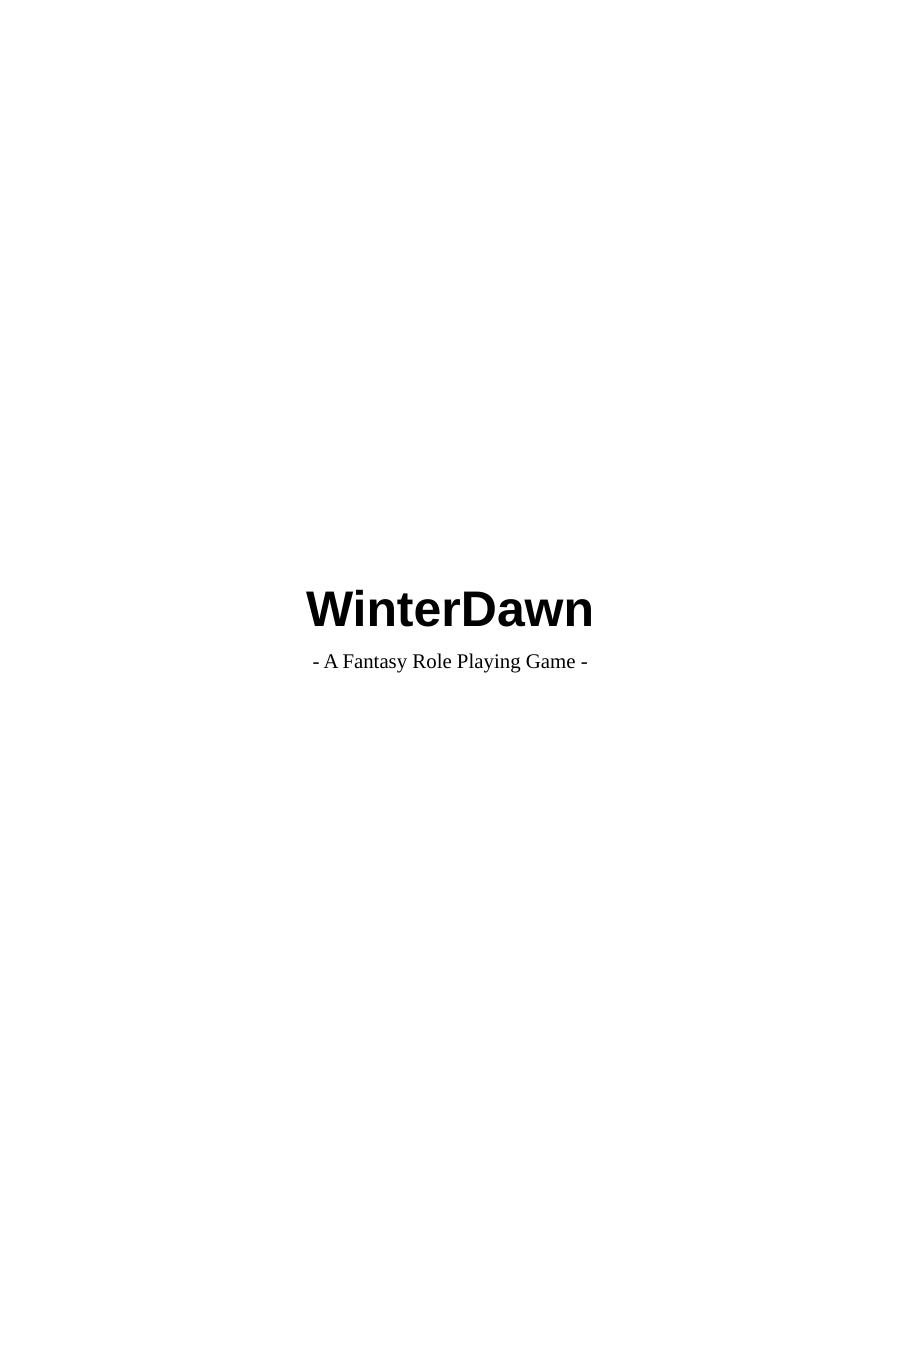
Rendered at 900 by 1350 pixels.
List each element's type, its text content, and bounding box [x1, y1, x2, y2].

title WinterDawn [75, 579, 825, 637]
text - A Fantasy Role Playing Game - [75, 649, 825, 673]
